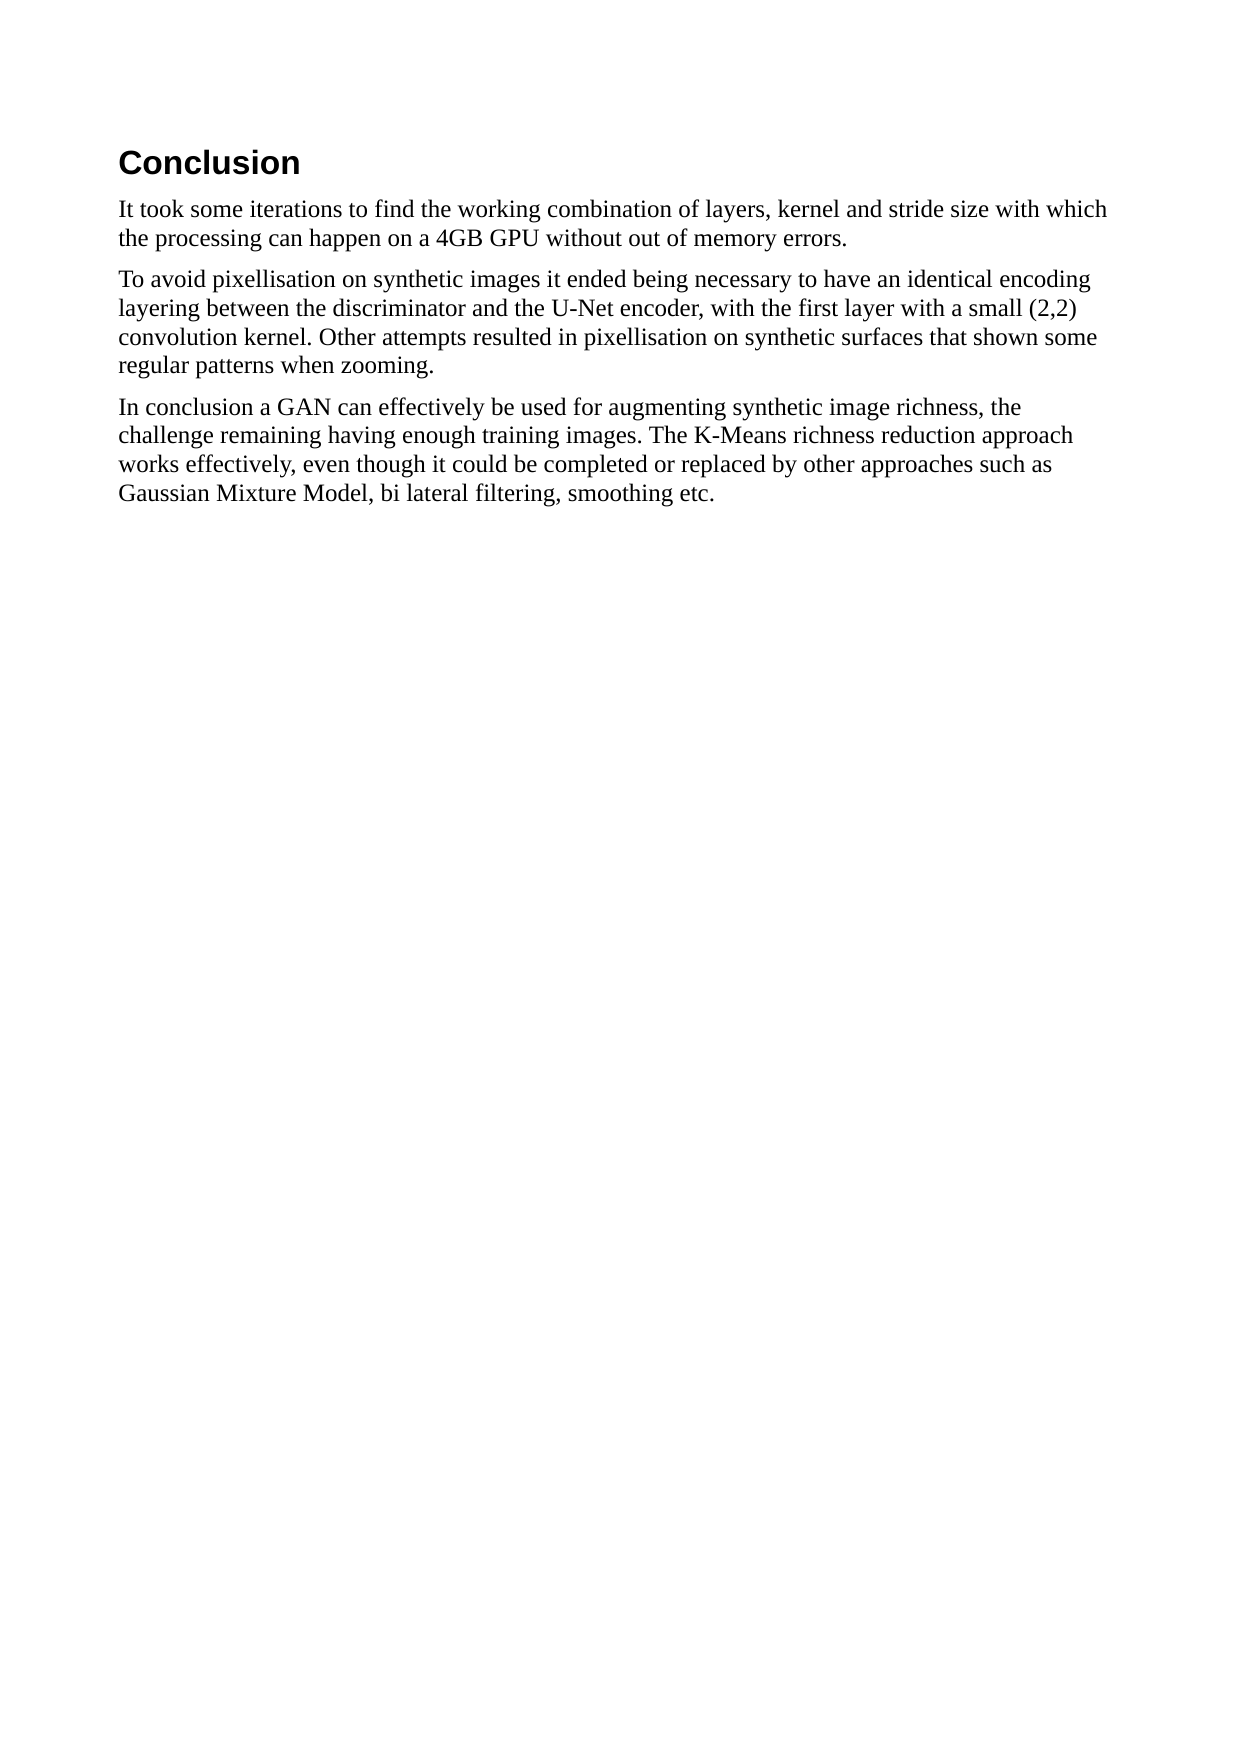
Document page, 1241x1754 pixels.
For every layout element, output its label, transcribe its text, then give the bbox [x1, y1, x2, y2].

text In conclusion a GAN can effectively be used for augmenting synthetic image richness, the challenge remaining having enough training images. The K-Means richness reduction approach works effectively, even though it could be completed or replaced by other approaches such as Gaussian Mixture Model, bi lateral filtering, smoothing etc. [118, 392, 1122, 507]
text To avoid pixellisation on synthetic images it ended being necessary to have an identical encoding layering between the discriminator and the U-Net encoder, with the first layer with a small (2,2) convolution kernel. Other attempts resulted in pixellisation on synthetic surfaces that shown some regular patterns when zooming. [118, 264, 1122, 379]
text It took some iterations to find the working combination of layers, kernel and stride size with which the processing can happen on a 4GB GPU without out of memory errors. [118, 194, 1122, 252]
subtitle Conclusion [118, 143, 1122, 182]
